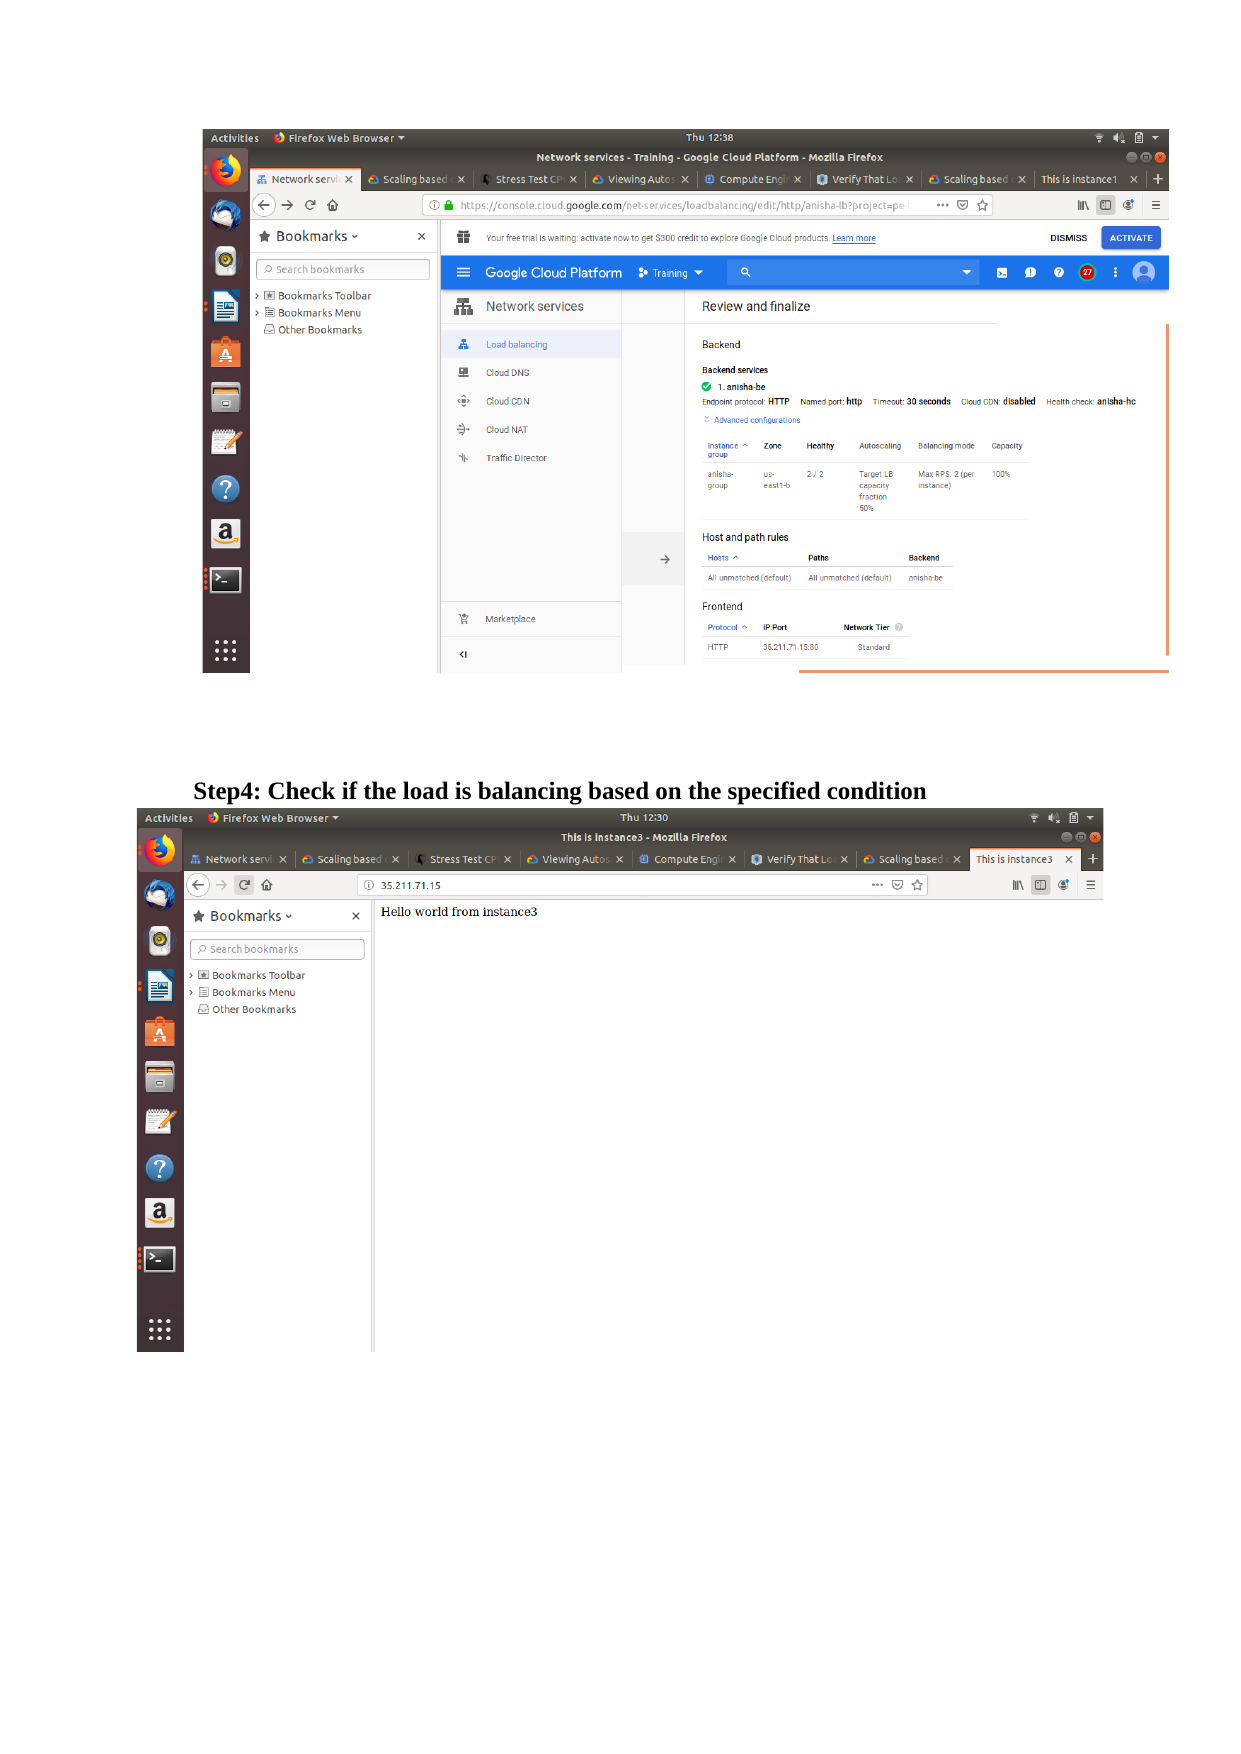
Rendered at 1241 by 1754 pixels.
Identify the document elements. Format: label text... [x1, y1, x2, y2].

picture [202, 129, 1169, 673]
text Step4: Check if the load is balancing based on the specified condition [156, 776, 1122, 804]
picture [136, 808, 1104, 1352]
